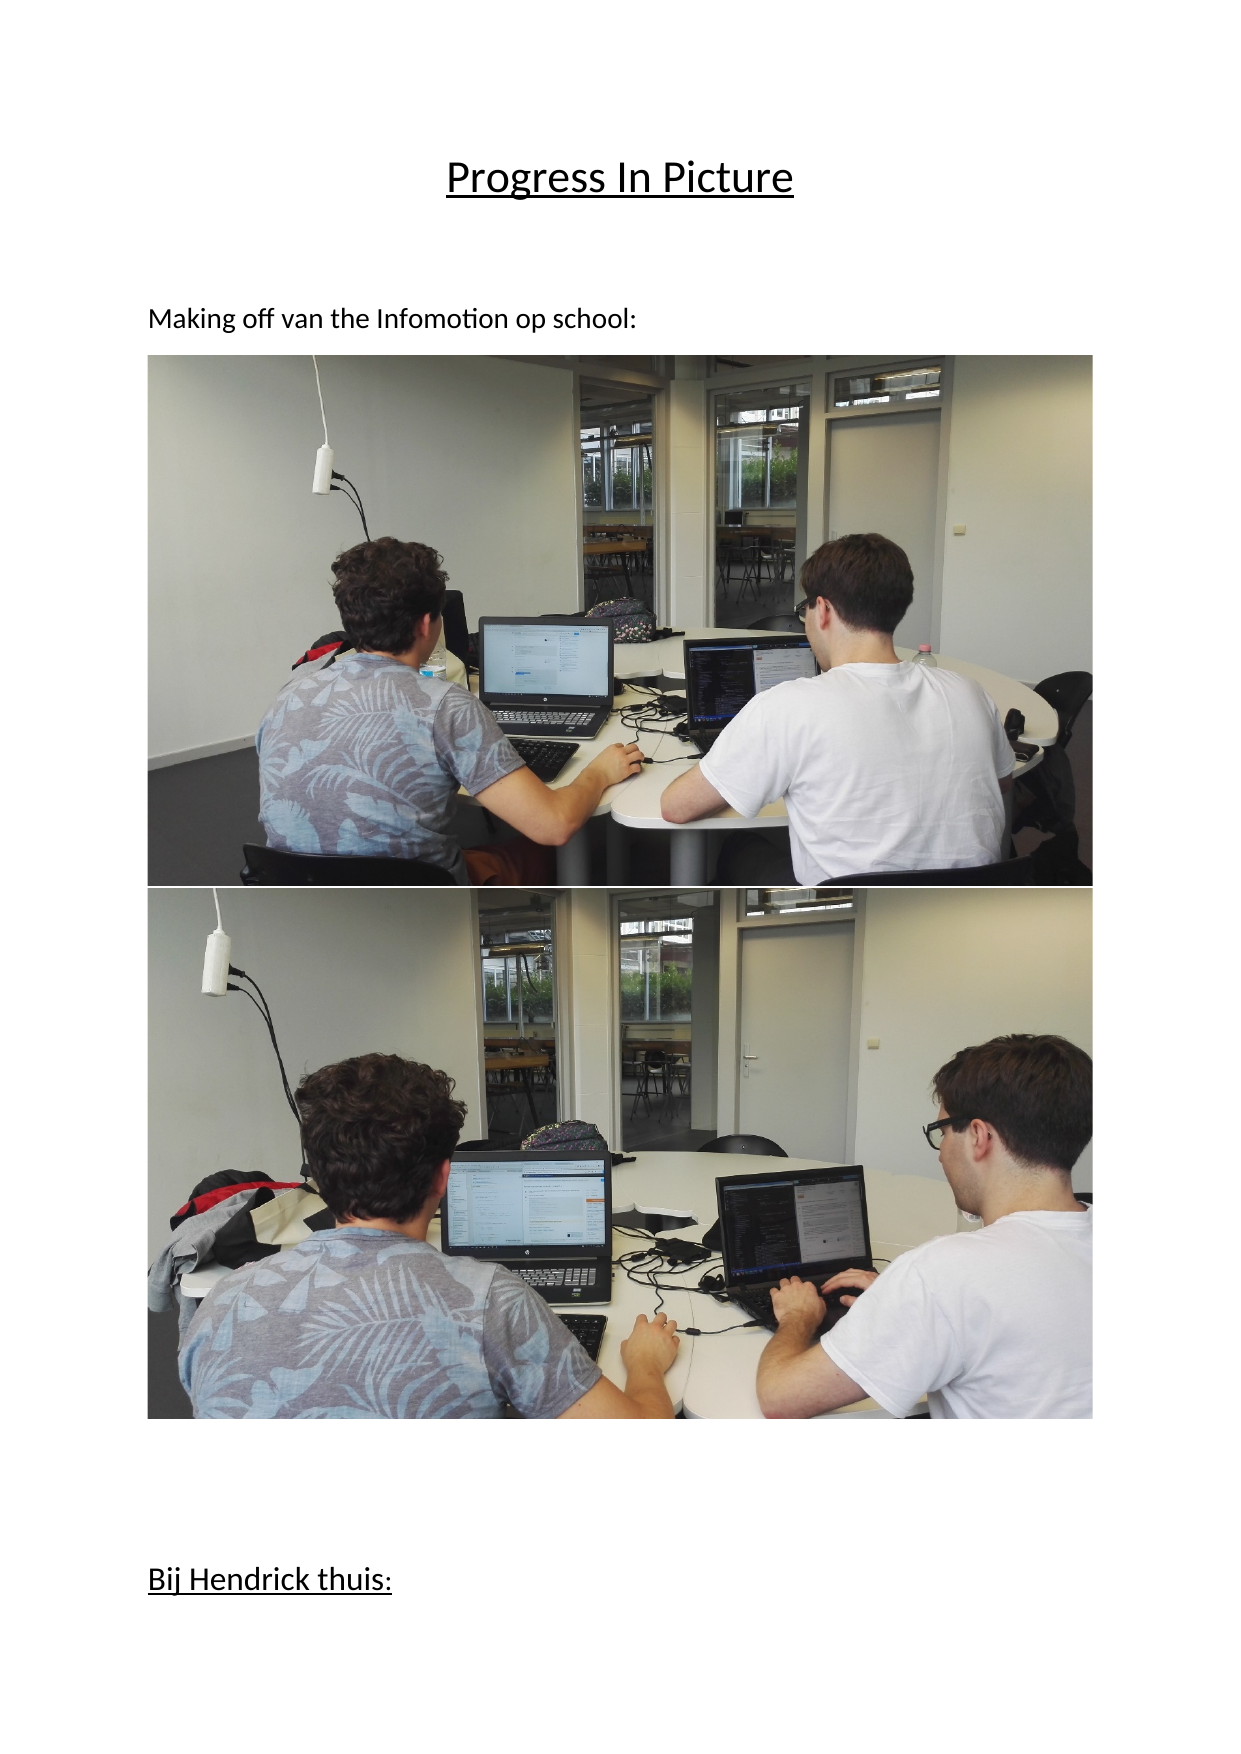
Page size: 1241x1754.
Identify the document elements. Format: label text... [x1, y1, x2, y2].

text Making off van the Infomotion op school: [148, 301, 1093, 336]
text Bij Hendrick thuis: [148, 1558, 1093, 1598]
text Progress In Picture [148, 148, 1093, 203]
